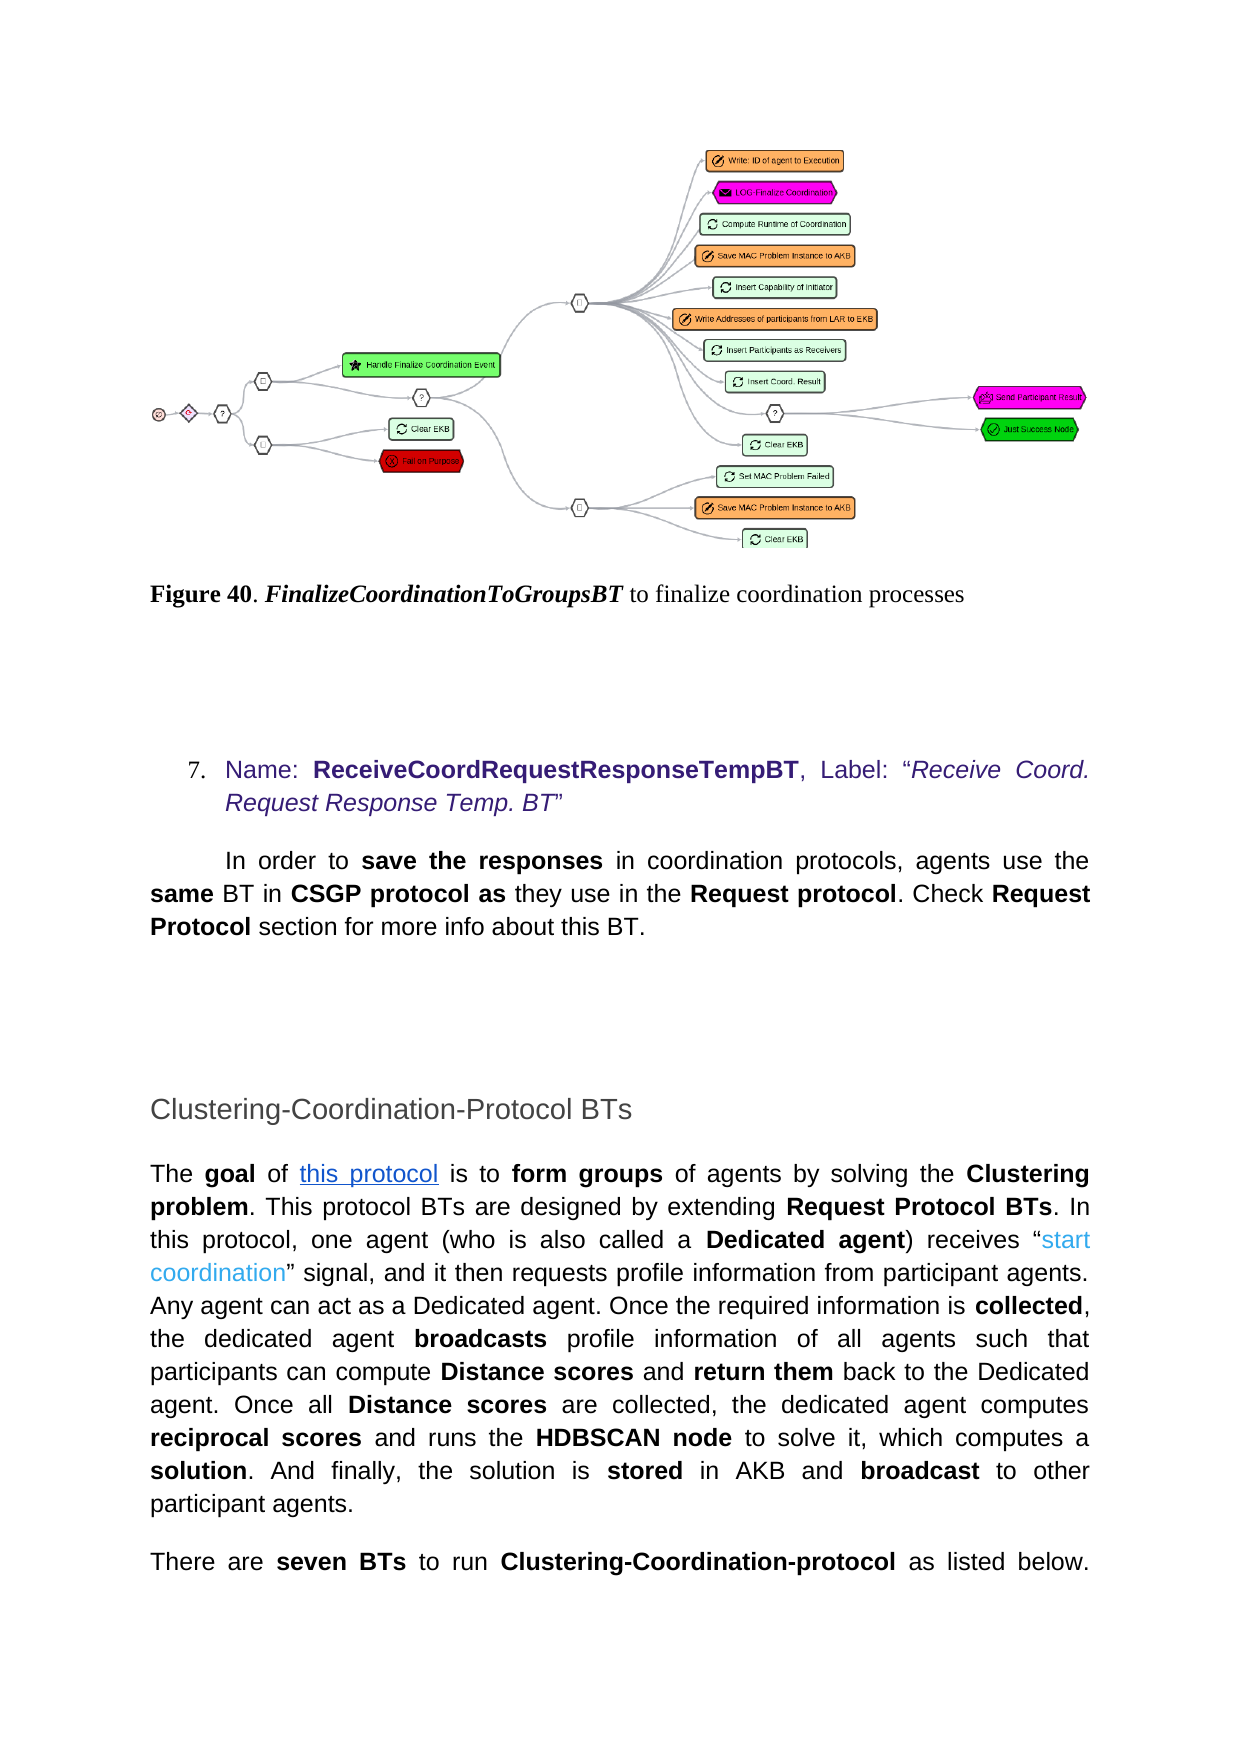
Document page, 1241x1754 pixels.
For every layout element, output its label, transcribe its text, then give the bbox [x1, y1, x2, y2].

text Figure 40. FinalizeCoordinationToGroupsBT to finalize coordination processes [150, 579, 1090, 608]
subtitle Clustering-Coordination-Protocol BTs [150, 1092, 1090, 1126]
text The goal of this protocol is to form groups of agents by solving the Clustering problem. This protocol BTs are designed by extending Request Protocol BTs. In this protocol, one agent (who is also called a Dedicated agent) receives “start coordination” signal, and it then requests profile information from participant agents. Any agent can act as a Dedicated agent. Once the required information is collected, the dedicated agent broadcasts profile information of all agents such that participants can compute Distance scores and return them back to the Dedicated agent. Once all Distance scores are collected, the dedicated agent computes reciprocal scores and runs the HDBSCAN node to solve it, which computes a solution. And finally, the solution is stored in AKB and broadcast to other participant agents. [150, 1159, 1090, 1518]
text There are seven BTs to run Clustering-Coordination-protocol as listed below. [150, 1547, 1090, 1576]
picture [150, 150, 1091, 548]
text In order to save the responses in coordination protocols, agents use the same BT in CSGP protocol as they use in the Request protocol. Check Request Protocol section for more info about this BT. [150, 846, 1090, 941]
list Name: ReceiveCoordRequestResponseTempBT, Label: “Receive Coord. Request Response Temp. BT” [187, 755, 1090, 817]
